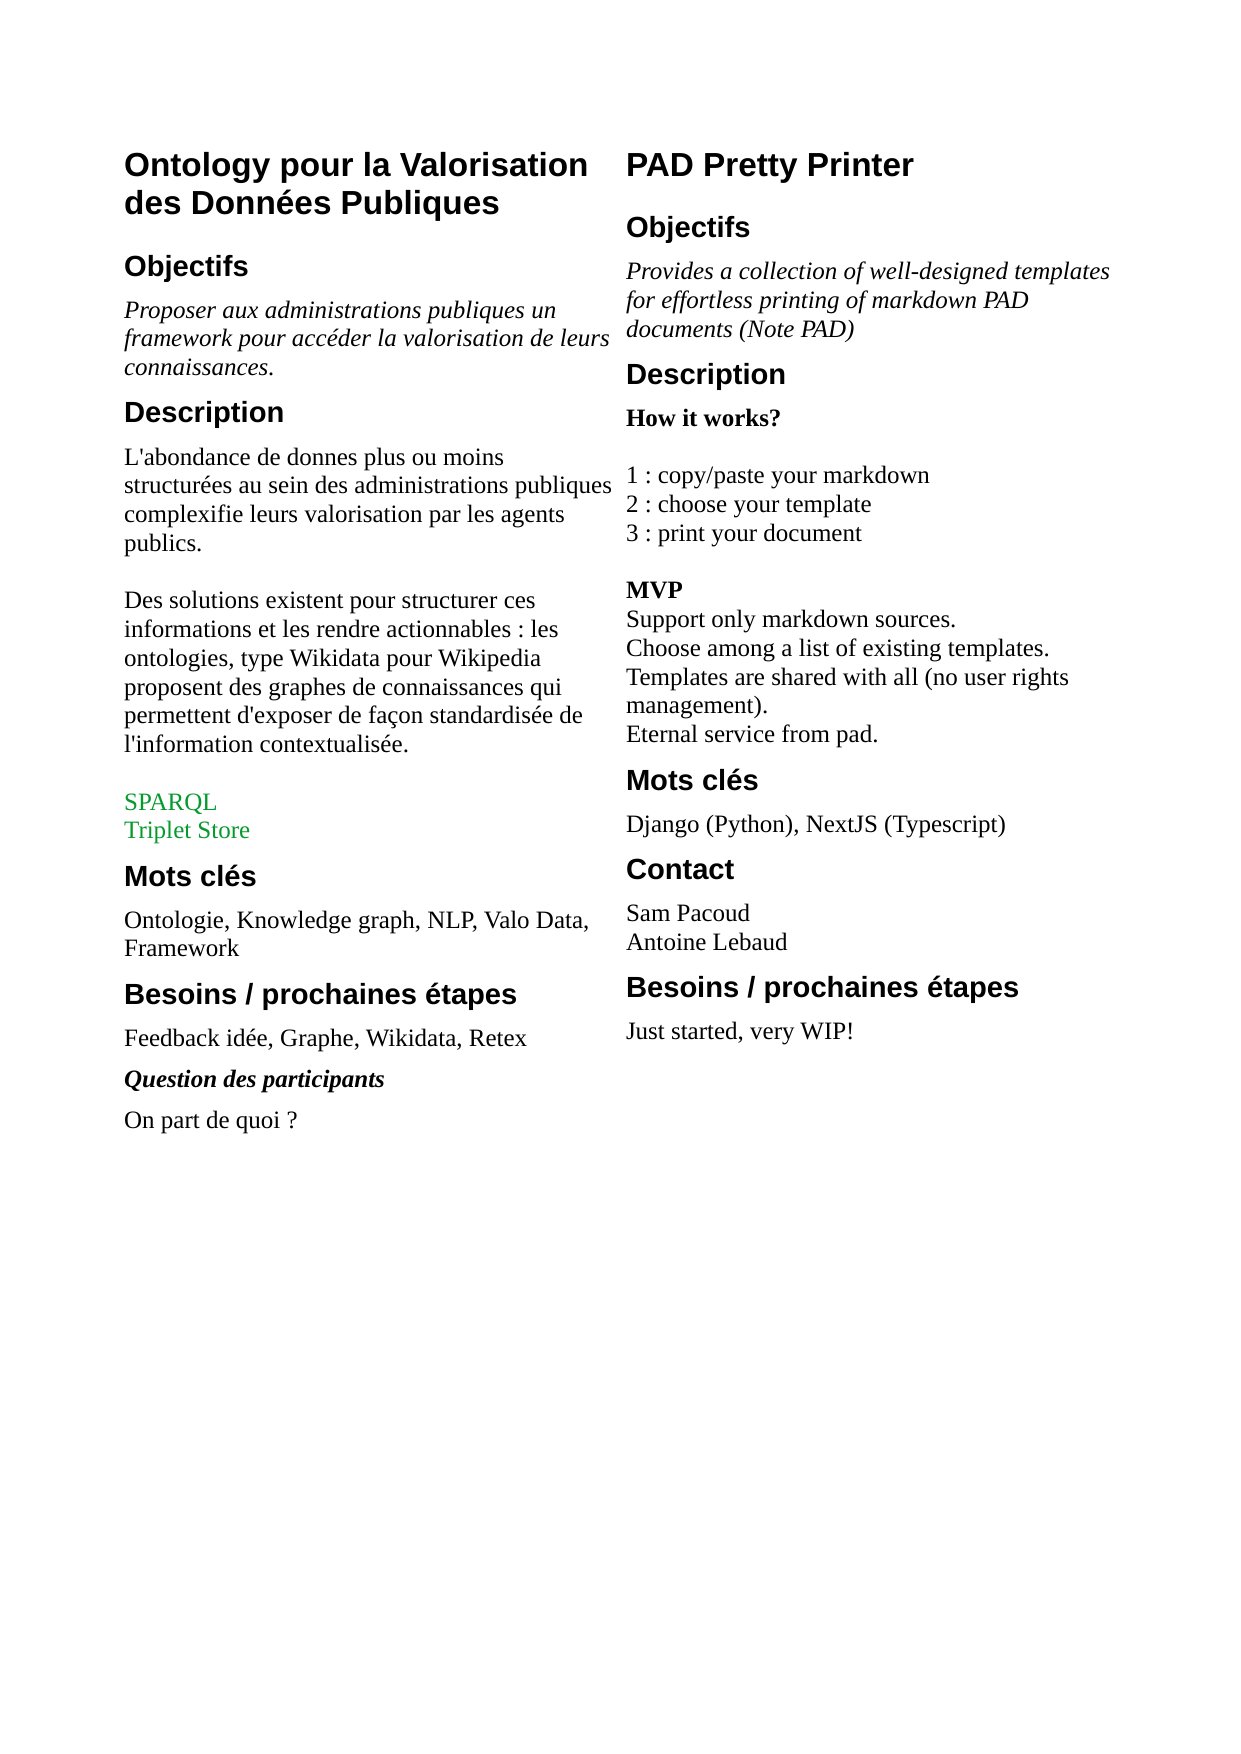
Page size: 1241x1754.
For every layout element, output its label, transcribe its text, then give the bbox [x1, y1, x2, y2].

table_header Ontology pour la Valorisation des Données Publiques Objectifs Proposer aux administrations publiques un framework pour accéder la valorisation de leurs connaissances. Description L'abondance de donnes plus ou moins structurées au sein des administrations publiques complexifie leurs valorisation par les agents publics. Des solutions existent pour structurer ces informations et les rendre actionnables : les ontologies, type Wikidata pour Wikipedia proposent des graphes de connaissances qui permettent d'exposer de façon standardisée de l'information contextualisée. SPARQL Triplet Store Mots clés Ontologie, Knowledge graph, NLP, Valo Data, Framework Besoins / prochaines étapes Feedback idée, Graphe, Wikidata, Retex Question des participants On part de quoi ? [118, 118, 620, 1140]
table_header PAD Pretty Printer Objectifs Provides a collection of well-designed templates for effortless printing of markdown PAD documents (Note PAD) Description How it works? 1 : copy/paste your markdown 2 : choose your template 3 : print your document MVP Support only markdown sources. Choose among a list of existing templates. Templates are shared with all (no user rights management). Eternal service from pad. Mots clés Django (Python), NextJS (Typescript) Contact Sam Pacoud Antoine Lebaud Besoins / prochaines étapes Just started, very WIP! [620, 118, 1122, 1140]
